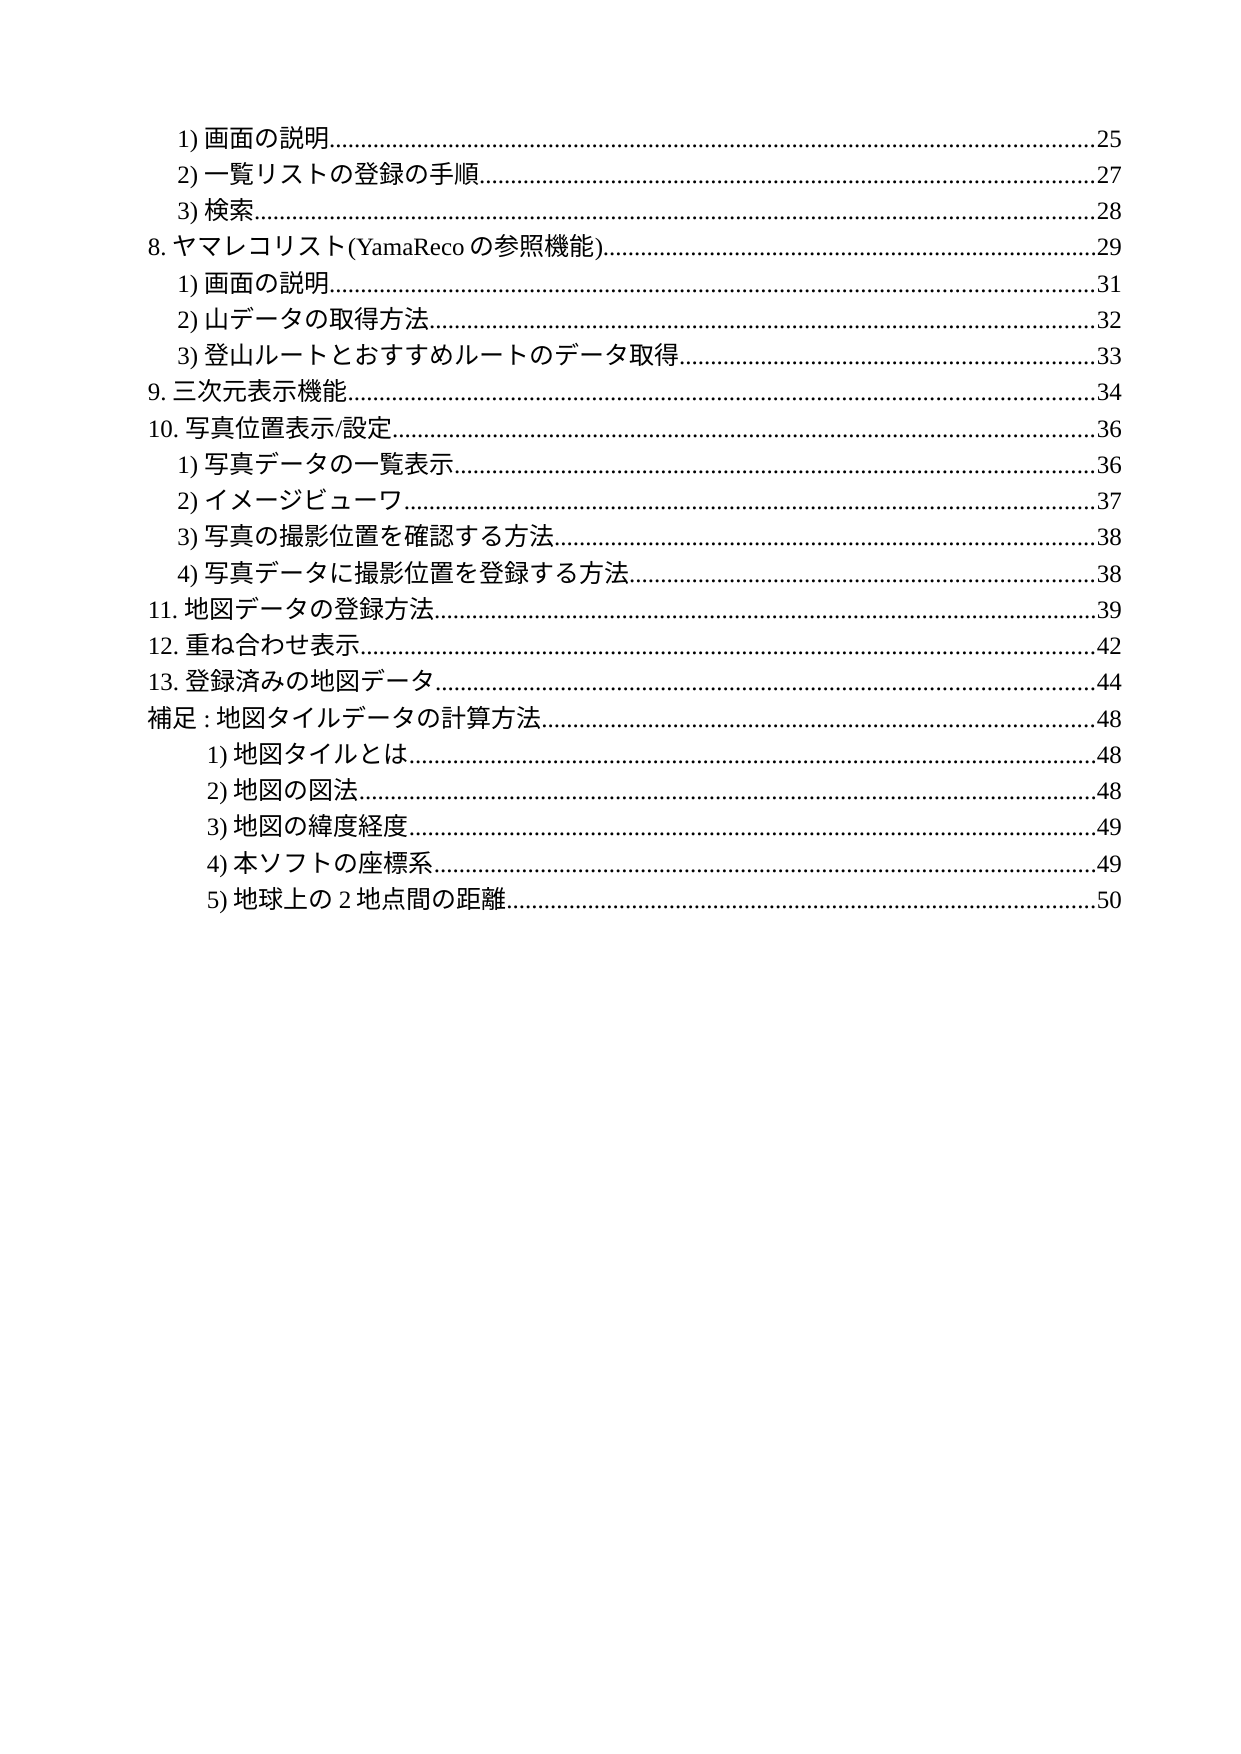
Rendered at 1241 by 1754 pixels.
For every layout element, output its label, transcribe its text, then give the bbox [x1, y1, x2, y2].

text 1) 画面の説明 31 [177, 263, 1122, 299]
text 13. 登録済みの地図データ 44 [148, 662, 1122, 698]
text 5) 地球上の2地点間の距離 50 [207, 879, 1122, 916]
text 補足 : 地図タイルデータの計算方法 48 [148, 698, 1122, 734]
text 1) 写真データの一覧表示 36 [177, 444, 1122, 481]
text 11. 地図データの登録方法 39 [148, 589, 1122, 626]
text 12. 重ね合わせ表示 42 [148, 626, 1122, 662]
text 3) 登山ルートとおすすめルートのデータ取得 33 [177, 336, 1122, 372]
text 3) 写真の撮影位置を確認する方法 38 [177, 517, 1122, 553]
text 2) 地図の図法 48 [207, 771, 1122, 807]
text 8. ヤマレコリスト(YamaRecoの参照機能) 29 [148, 227, 1122, 263]
text 3) 検索 28 [177, 191, 1122, 227]
text 2) 一覧リストの登録の手順 27 [177, 154, 1122, 191]
text 4) 写真データに撮影位置を登録する方法 38 [177, 553, 1122, 589]
text 2) 山データの取得方法 32 [177, 299, 1122, 336]
text 1) 地図タイルとは 48 [207, 734, 1122, 771]
text 3) 地図の緯度経度 49 [207, 807, 1122, 843]
text 2) イメージビューワ 37 [177, 481, 1122, 517]
text 9. 三次元表示機能 34 [148, 372, 1122, 408]
text 10. 写真位置表示/設定 36 [148, 408, 1122, 444]
text 4) 本ソフトの座標系 49 [207, 843, 1122, 879]
text 1) 画面の説明 25 [177, 118, 1122, 154]
